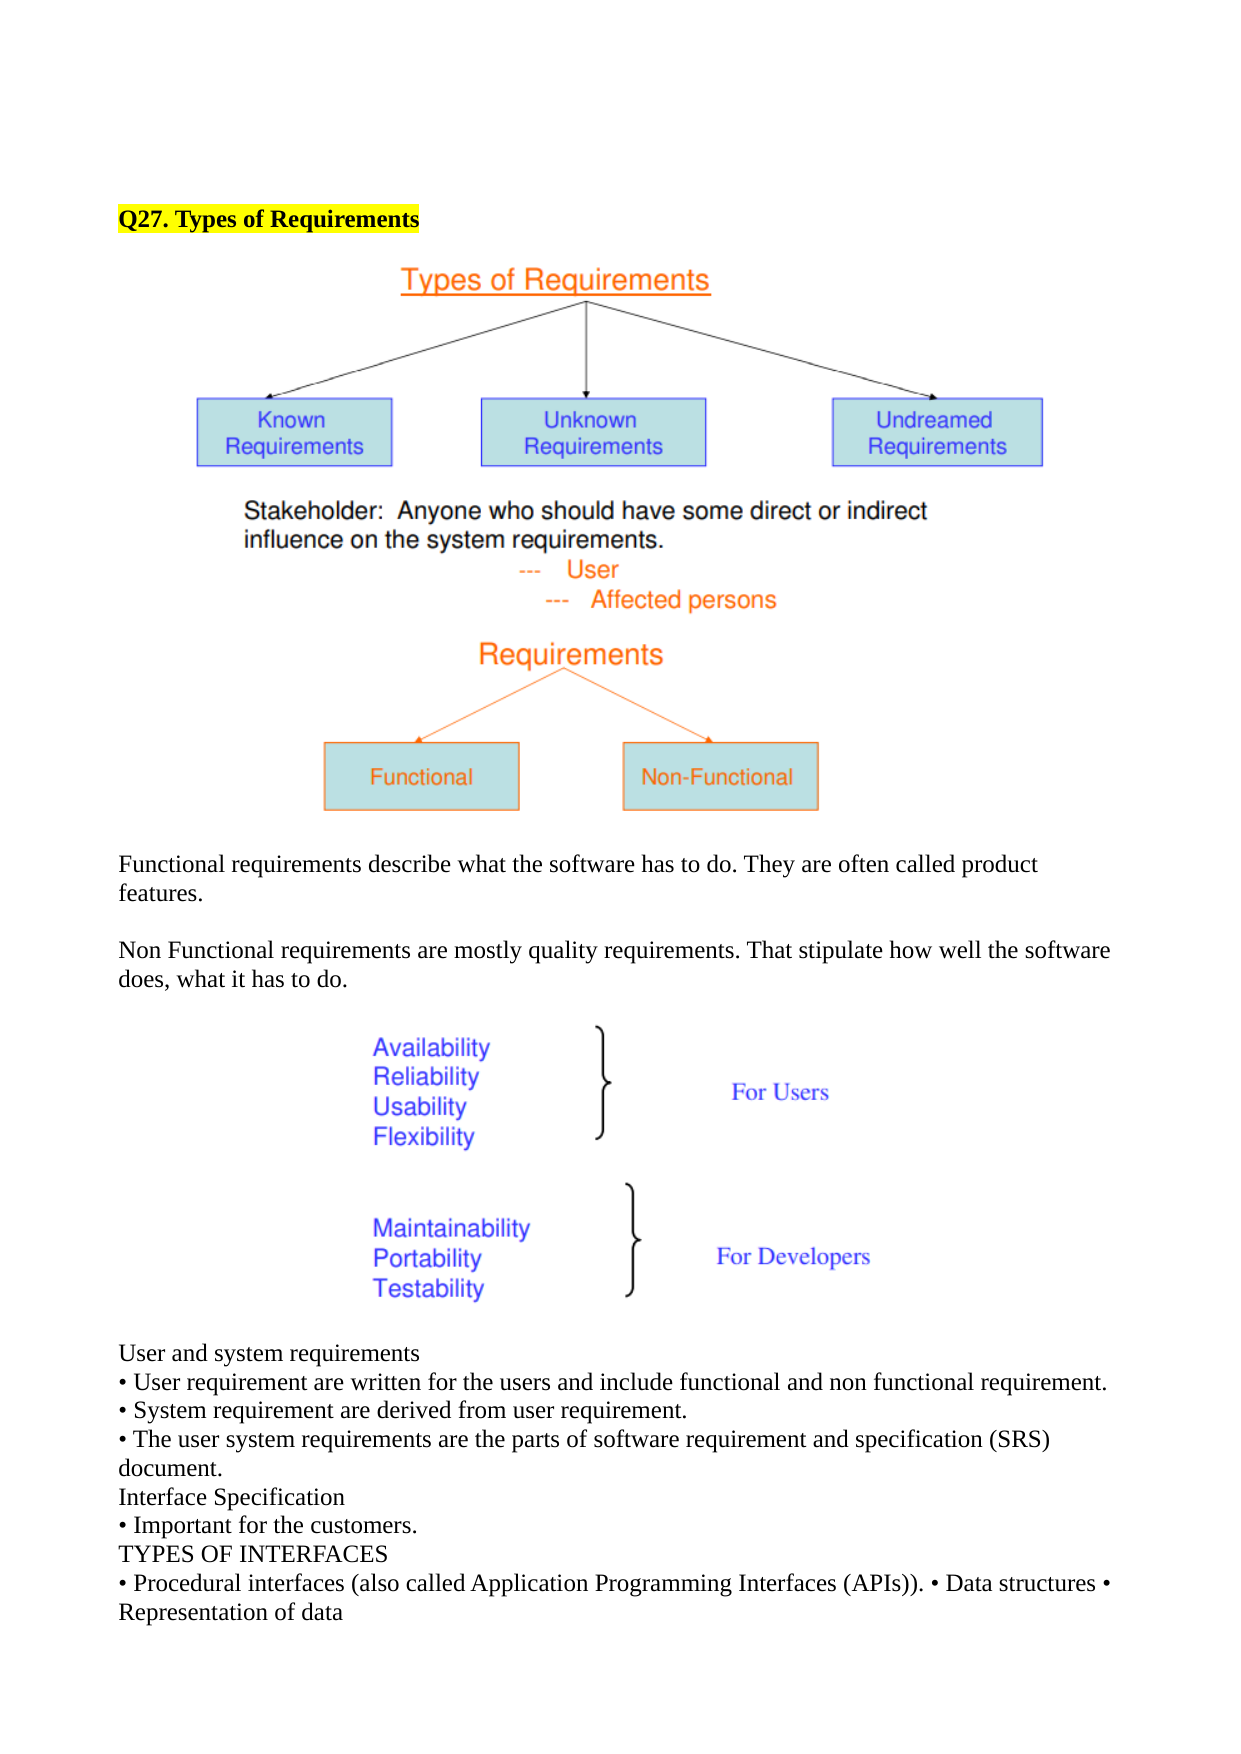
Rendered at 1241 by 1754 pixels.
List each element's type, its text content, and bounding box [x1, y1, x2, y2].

text • The user system requirements are the parts of software requirement and specification (SRS) document. [118, 1424, 1122, 1482]
text • Important for the customers. [118, 1511, 1122, 1539]
picture [183, 261, 1057, 821]
text TYPES OF INTERFACES [118, 1539, 1122, 1568]
text Interface Specification [118, 1482, 1122, 1511]
text User and system requirements [118, 1338, 1122, 1367]
text Non Functional requirements are mostly quality requirements. That stipulate how well the software does, what it has to do. [118, 936, 1122, 993]
text Q27. Types of Requirements [118, 204, 1122, 233]
text • Procedural interfaces (also called Application Programming Interfaces (APIs)). • Data structures • Representation of data [118, 1568, 1122, 1626]
text • User requirement are written for the users and include functional and non functional requirement. • System requirement are derived from user requirement. [118, 1367, 1122, 1424]
text Functional requirements describe what the software has to do. They are often called product features. [118, 849, 1122, 907]
picture [365, 1021, 876, 1322]
